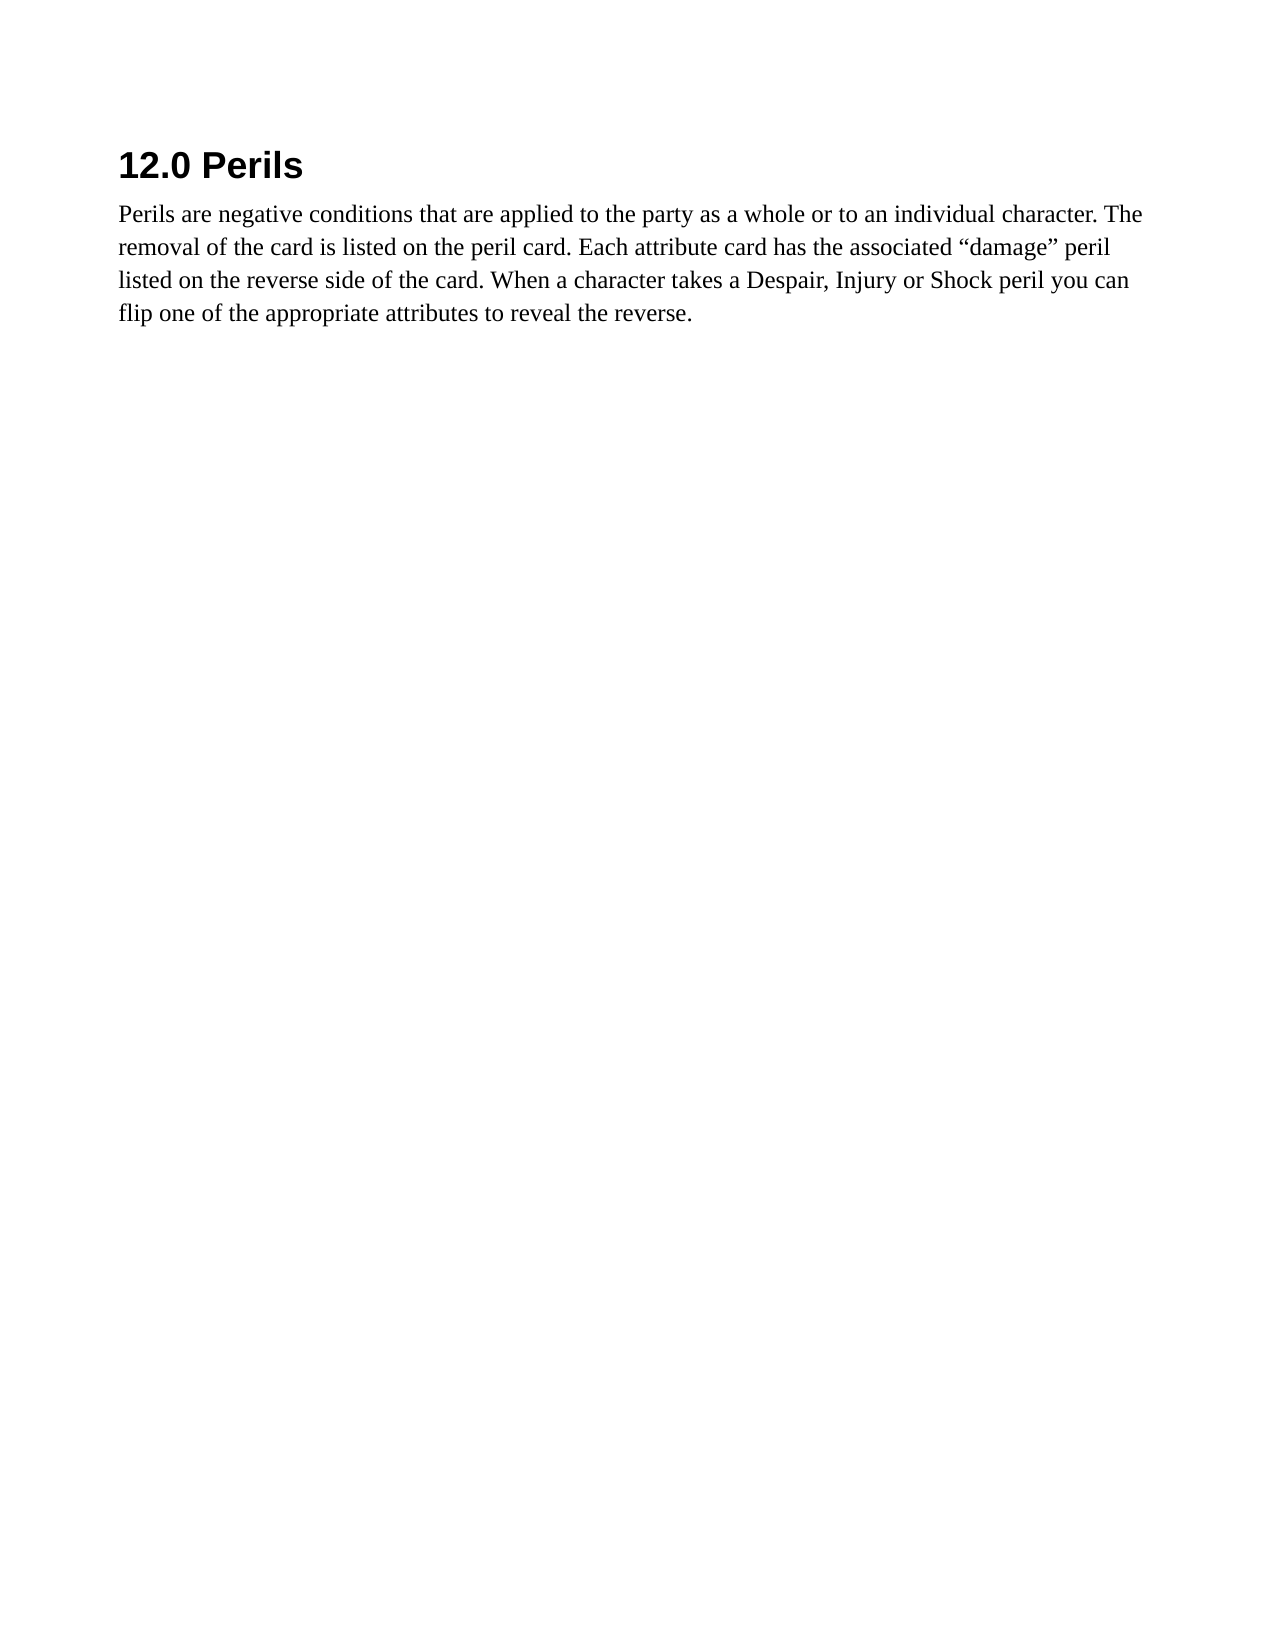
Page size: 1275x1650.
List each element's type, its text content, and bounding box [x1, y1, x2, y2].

subtitle 12.0 Perils [118, 143, 1157, 186]
text Perils are negative conditions that are applied to the party as a whole or to an individual character. The removal of the card is listed on the peril card. Each attribute card has the associated “damage” peril listed on the reverse side of the card. When a character takes a Despair, Injury or Shock peril you can flip one of the appropriate attributes to reveal the reverse. [118, 199, 1157, 327]
